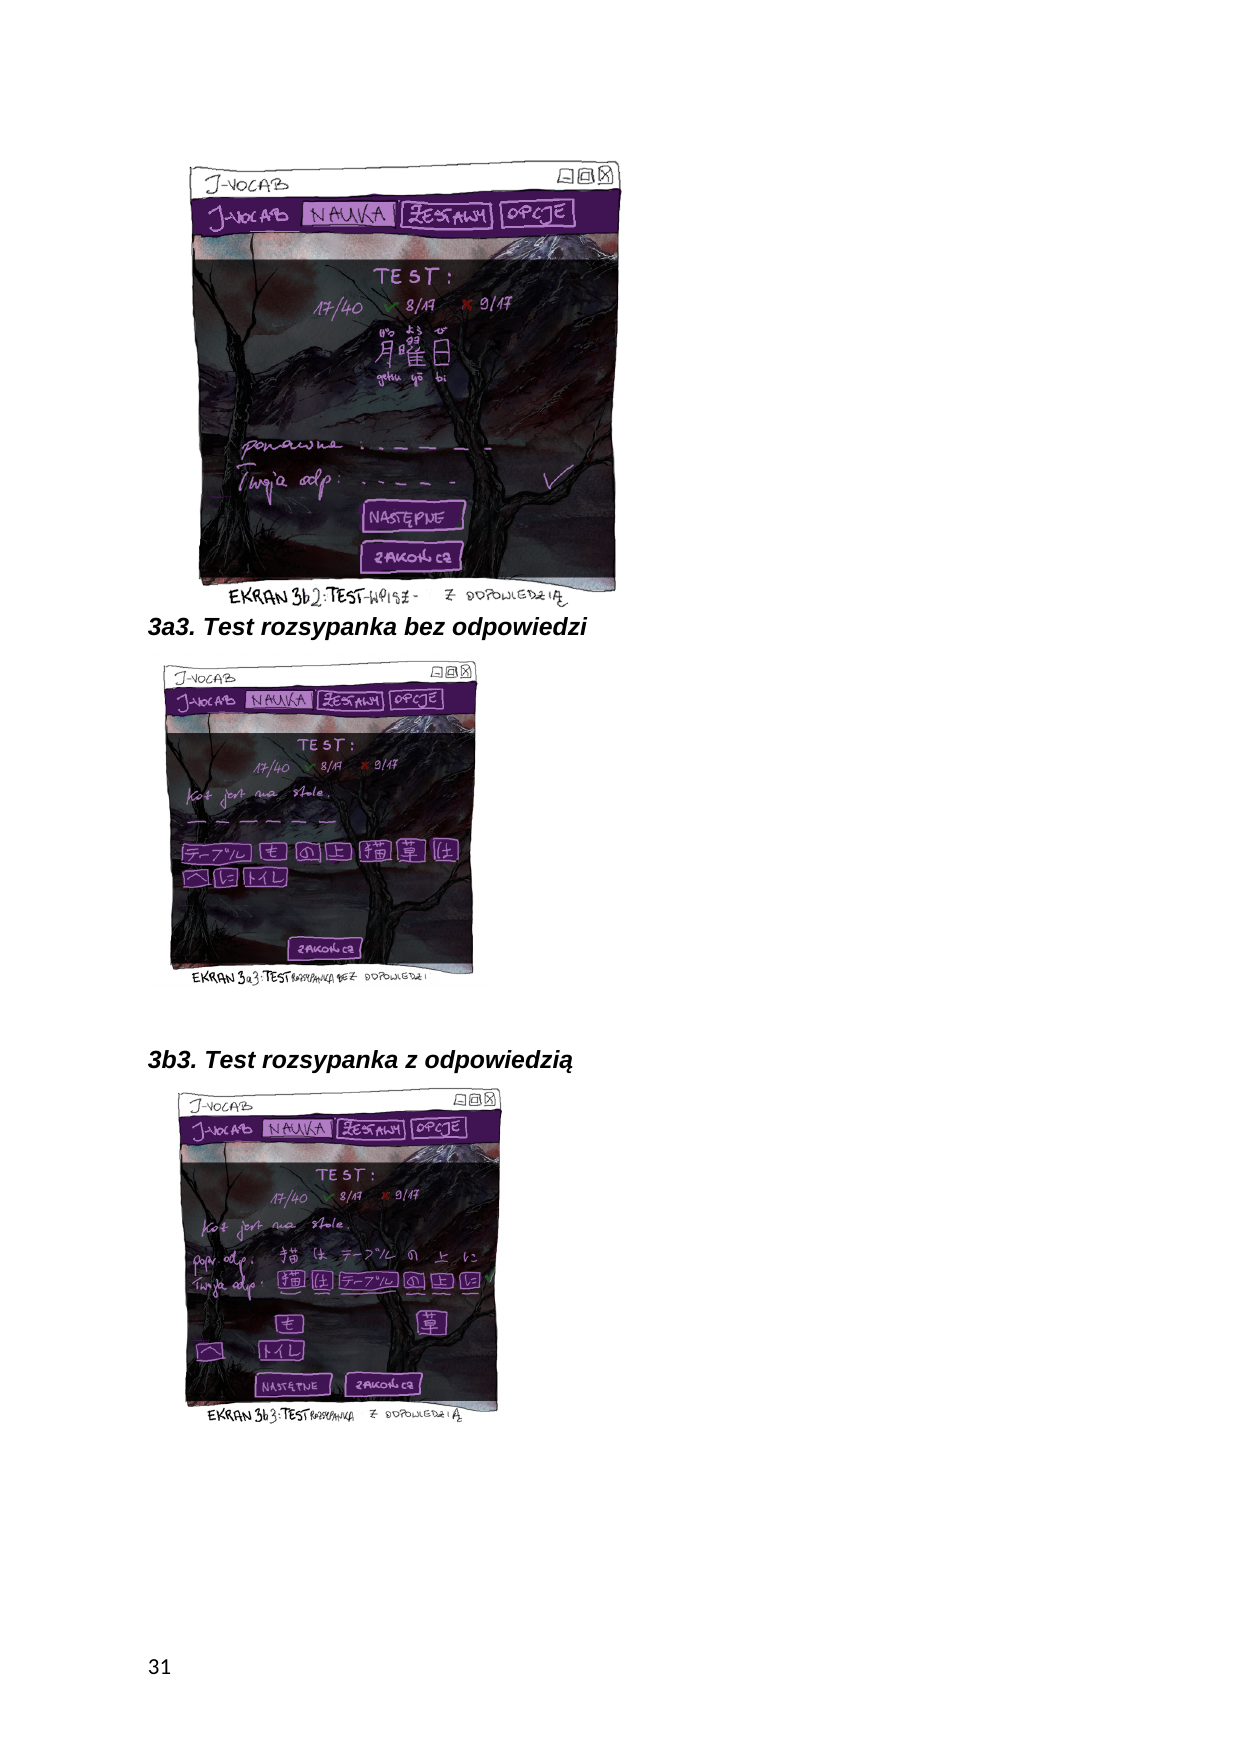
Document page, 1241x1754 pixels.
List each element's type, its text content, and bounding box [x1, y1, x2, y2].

subtitle 3b3. Test rozsypanka z odpowiedzią [148, 1045, 1093, 1074]
picture [145, 651, 493, 988]
subtitle 3a3. Test rozsypanka bez odpowiedzi [148, 148, 1093, 641]
picture [159, 1079, 518, 1426]
picture [164, 147, 643, 611]
